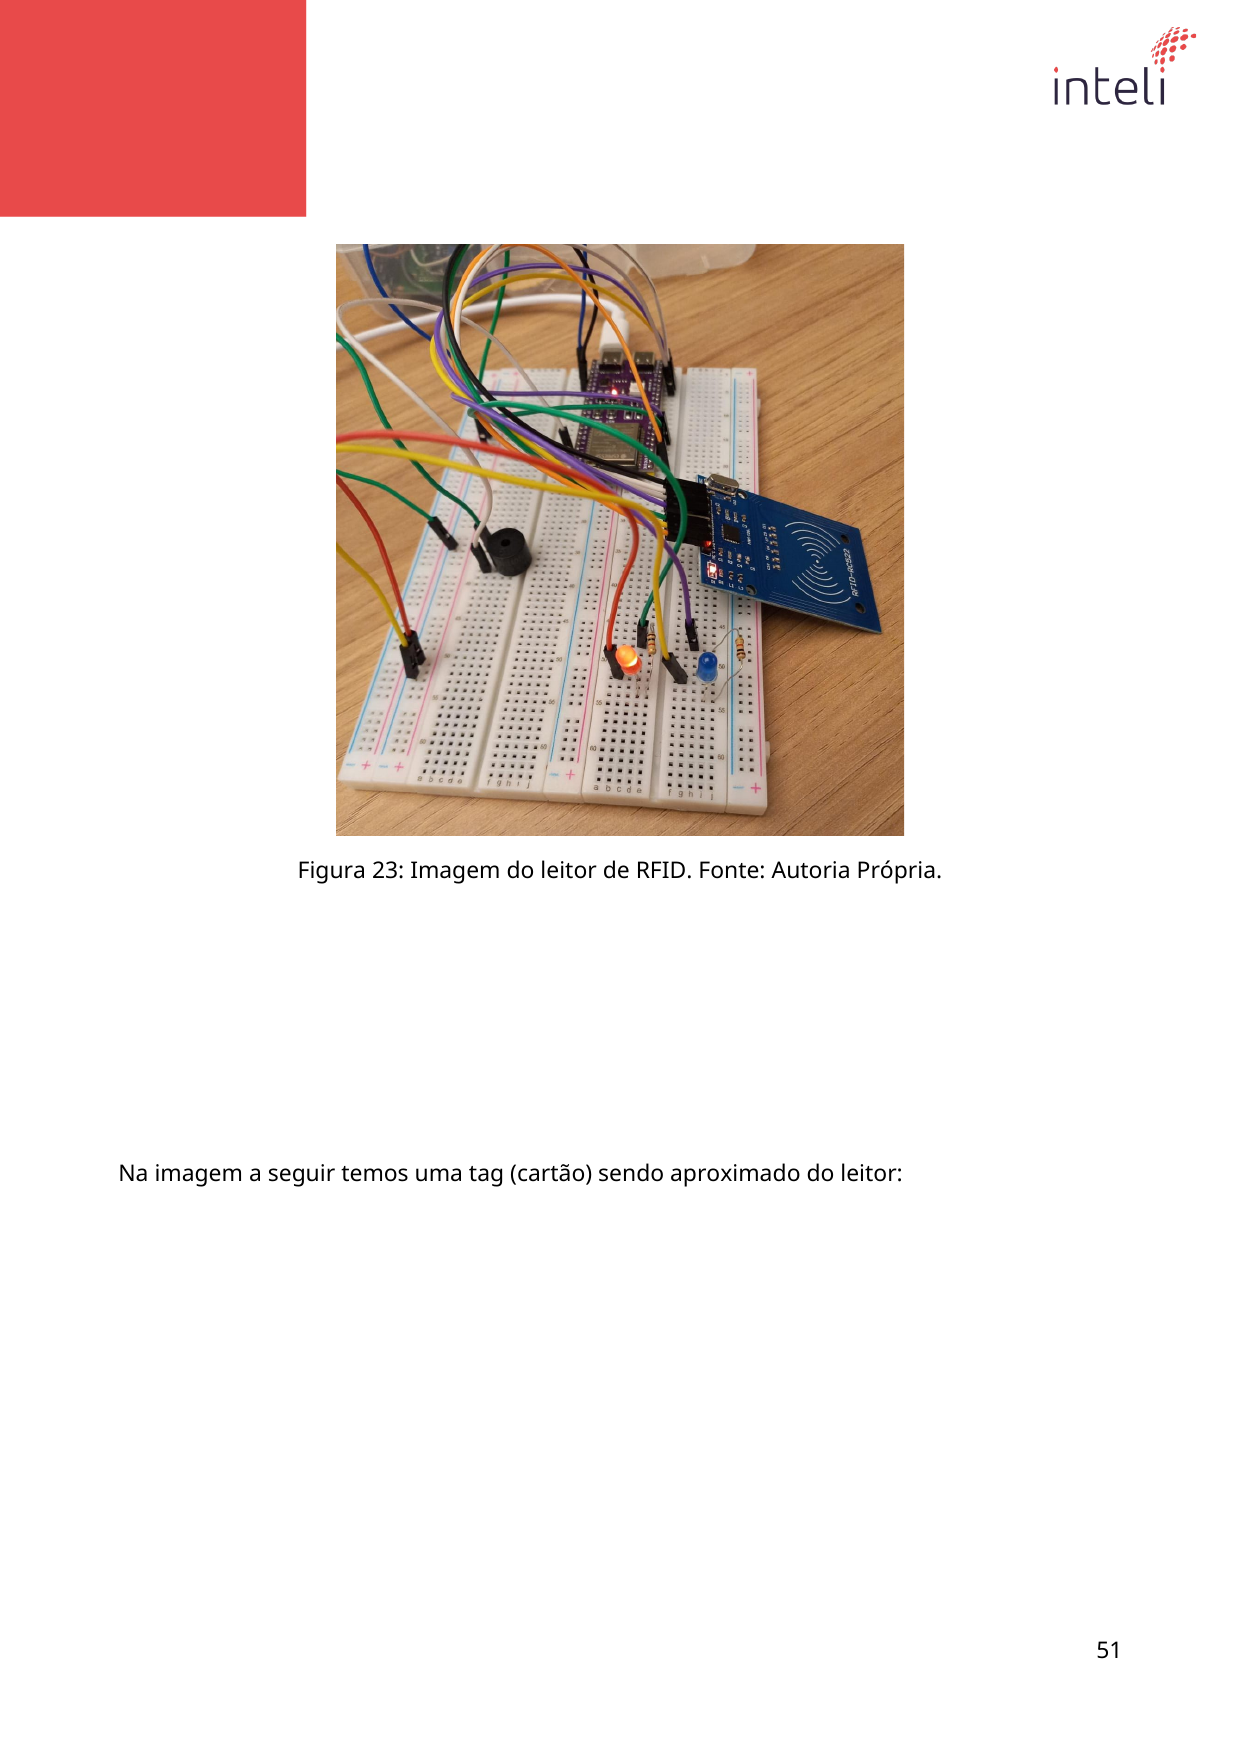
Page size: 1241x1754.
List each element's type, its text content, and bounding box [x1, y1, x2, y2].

text Figura 23: Imagem do leitor de RFID. Fonte: Autoria Própria. [118, 854, 1122, 886]
picture [0, 0, 307, 217]
picture [336, 244, 905, 836]
text Na imagem a seguir temos uma tag (cartão) sendo aproximado do leitor: [118, 1157, 1122, 1188]
picture [1054, 27, 1197, 105]
